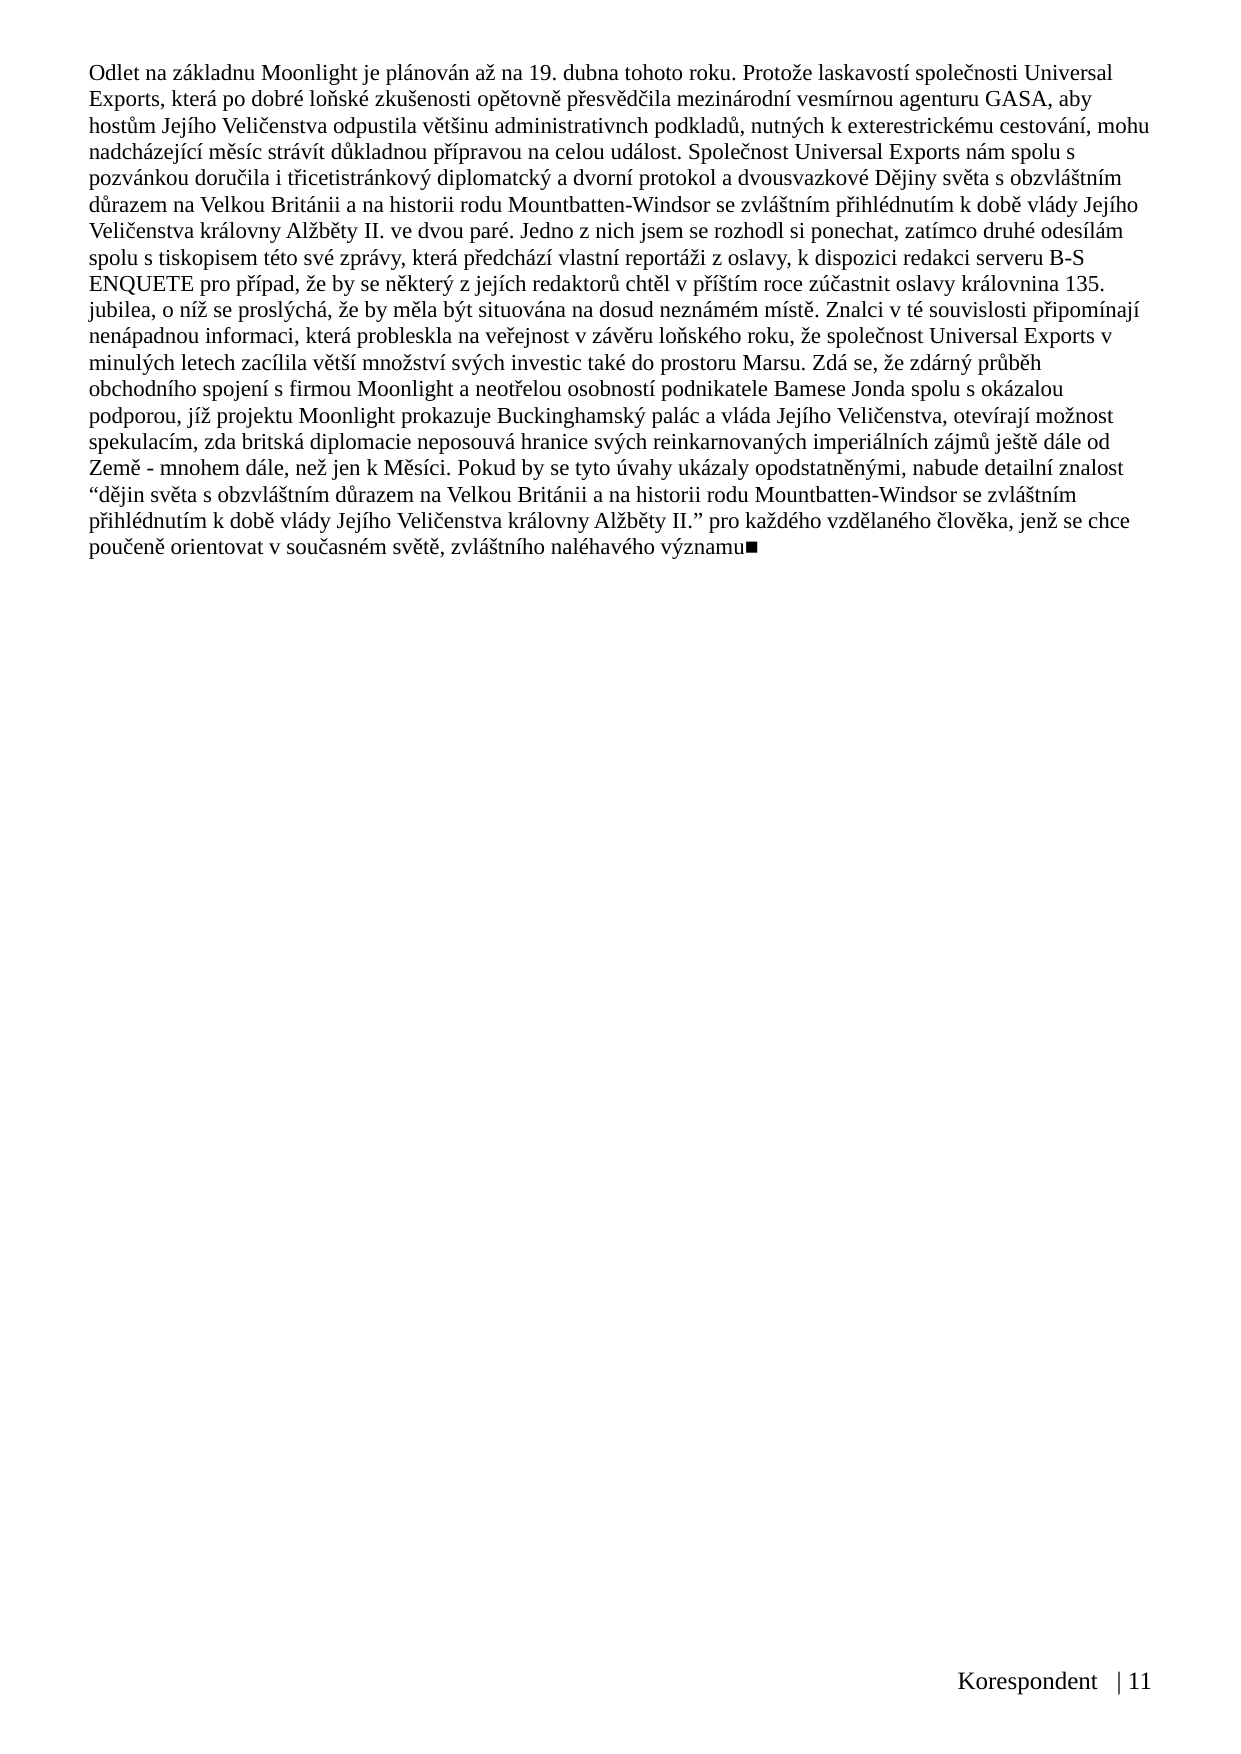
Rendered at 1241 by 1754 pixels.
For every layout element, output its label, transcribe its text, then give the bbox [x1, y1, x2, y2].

text Odlet na základnu Moonlight je plánován až na 19. dubna tohoto roku. Protože laskavostí společnosti Universal Exports, která po dobré loňské zkušenosti opětovně přesvědčila mezinárodní vesmírnou agenturu GASA, aby hostům Jejího Veličenstva odpustila většinu administrativnch podkladů, nutných k exterestrickému cestování, mohu nadcházející měsíc strávít důkladnou přípravou na celou událost. Společnost Universal Exports nám spolu s pozvánkou doručila i třicetistránkový diplomatcký a dvorní protokol a dvousvazkové Dějiny světa s obzvláštním důrazem na Velkou Británii a na historii rodu Mountbatten-Windsor se zvláštním přihlédnutím k době vlády Jejího Veličenstva královny Alžběty II. ve dvou paré. Jedno z nich jsem se rozhodl si ponechat, zatímco druhé odesílám spolu s tiskopisem této své zprávy, která předchází vlastní reportáži z oslavy, k dispozici redakci serveru B-S ENQUETE pro případ, že by se některý z jejích redaktorů chtěl v příštím roce zúčastnit oslavy královnina 135. jubilea, o níž se proslýchá, že by měla být situována na dosud neznámém místě. Znalci v té souvislosti připomínají nenápadnou informaci, která probleskla na veřejnost v závěru loňského roku, že společnost Universal Exports v minulých letech zacílila větší množství svých investic také do prostoru Marsu. Zdá se, že zdárný průběh obchodního spojení s firmou Moonlight a neotřelou osobností podnikatele Bamese Jonda spolu s okázalou podporou, jíž projektu Moonlight prokazuje Buckinghamský palác a vláda Jejího Veličenstva, otevírají možnost spekulacím, zda britská diplomacie neposouvá hranice svých reinkarnovaných imperiálních zájmů ještě dále od Země - mnohem dále, než jen k Měsíci. Pokud by se tyto úvahy ukázaly opodstatněnými, nabude detailní znalost “dějin světa s obzvláštním důrazem na Velkou Británii a na historii rodu Mountbatten-Windsor se zvláštním přihlédnutím k době vlády Jejího Veličenstva královny Alžběty II.” pro každého vzdělaného člověka, jenž se chce poučeně orientovat v současném světě, zvláštního naléhavého významu■ [88, 59, 1152, 560]
